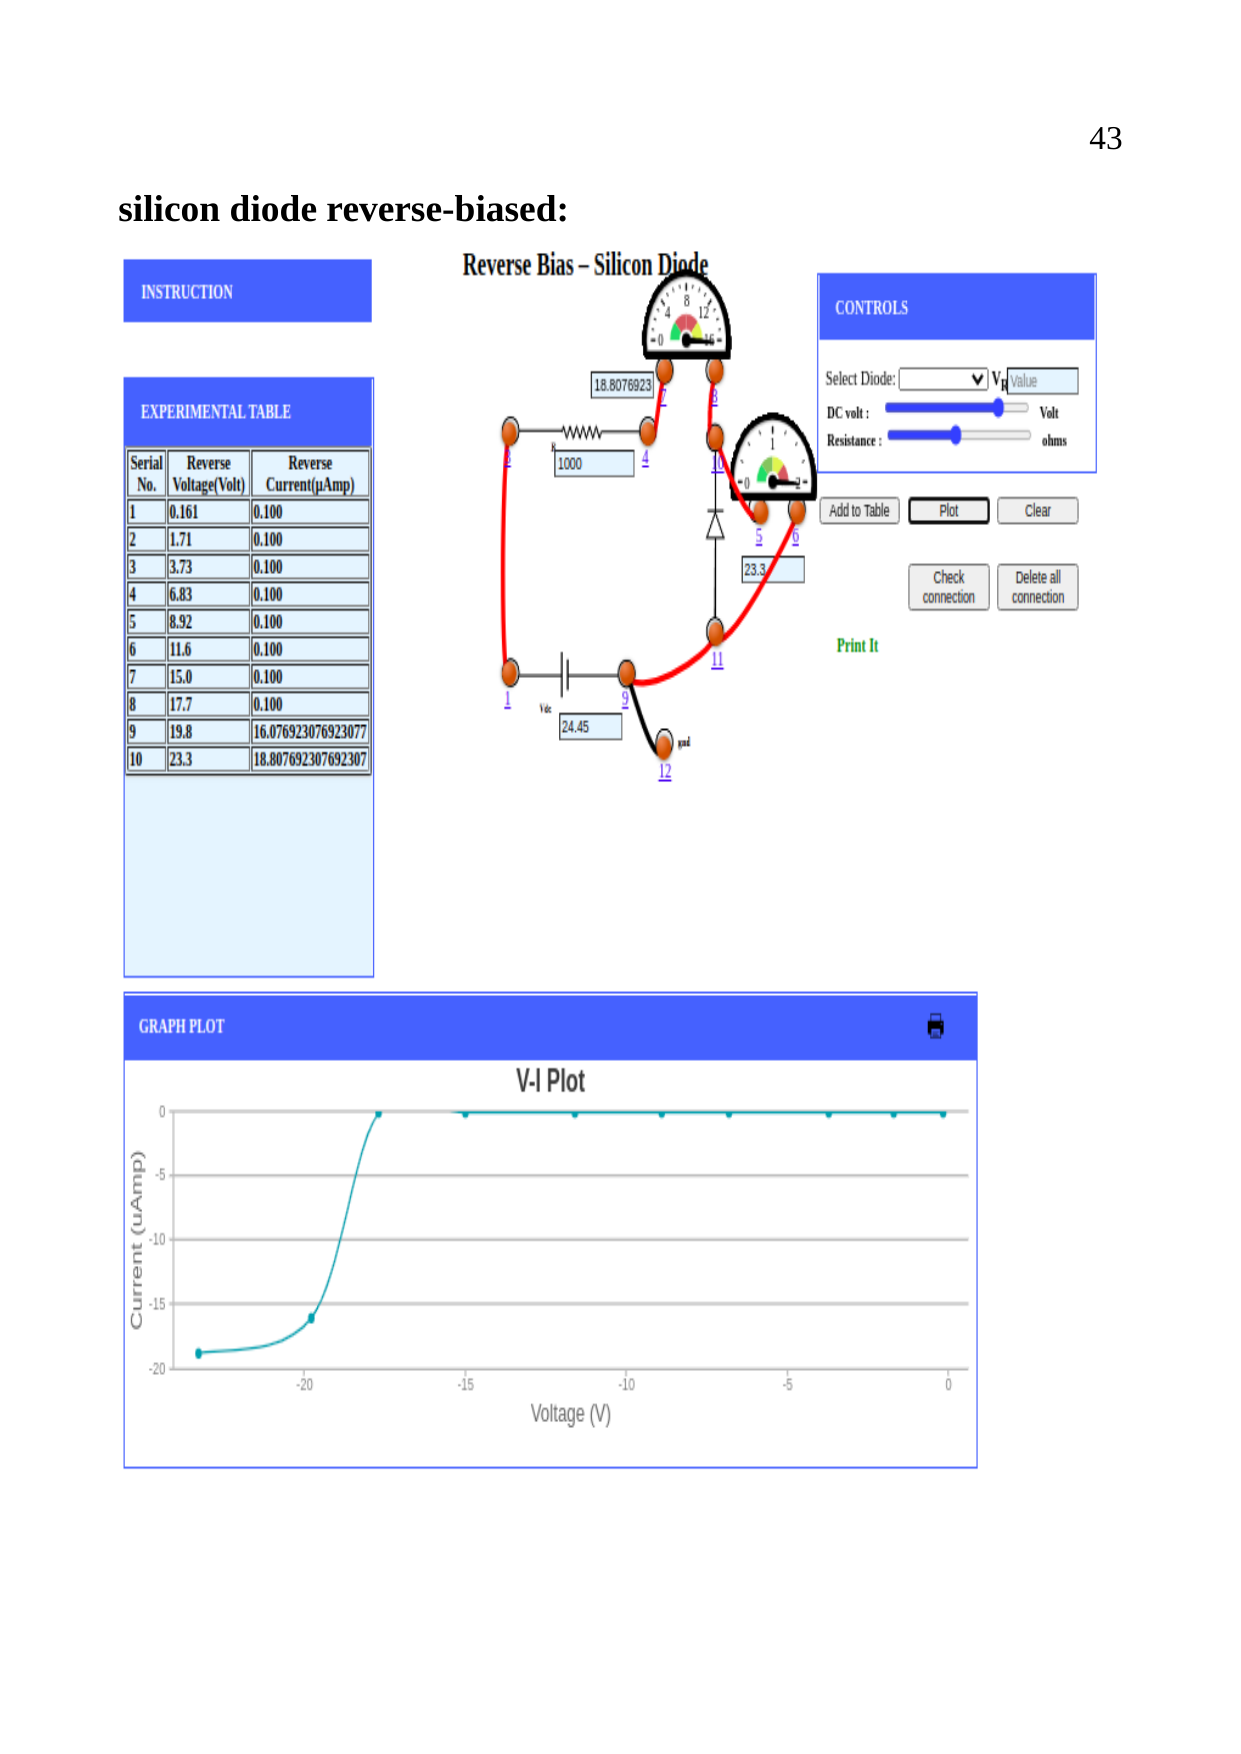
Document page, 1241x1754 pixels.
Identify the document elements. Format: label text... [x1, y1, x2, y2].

text silicon diode reverse-biased: [118, 186, 1122, 229]
picture [120, 250, 1125, 1477]
